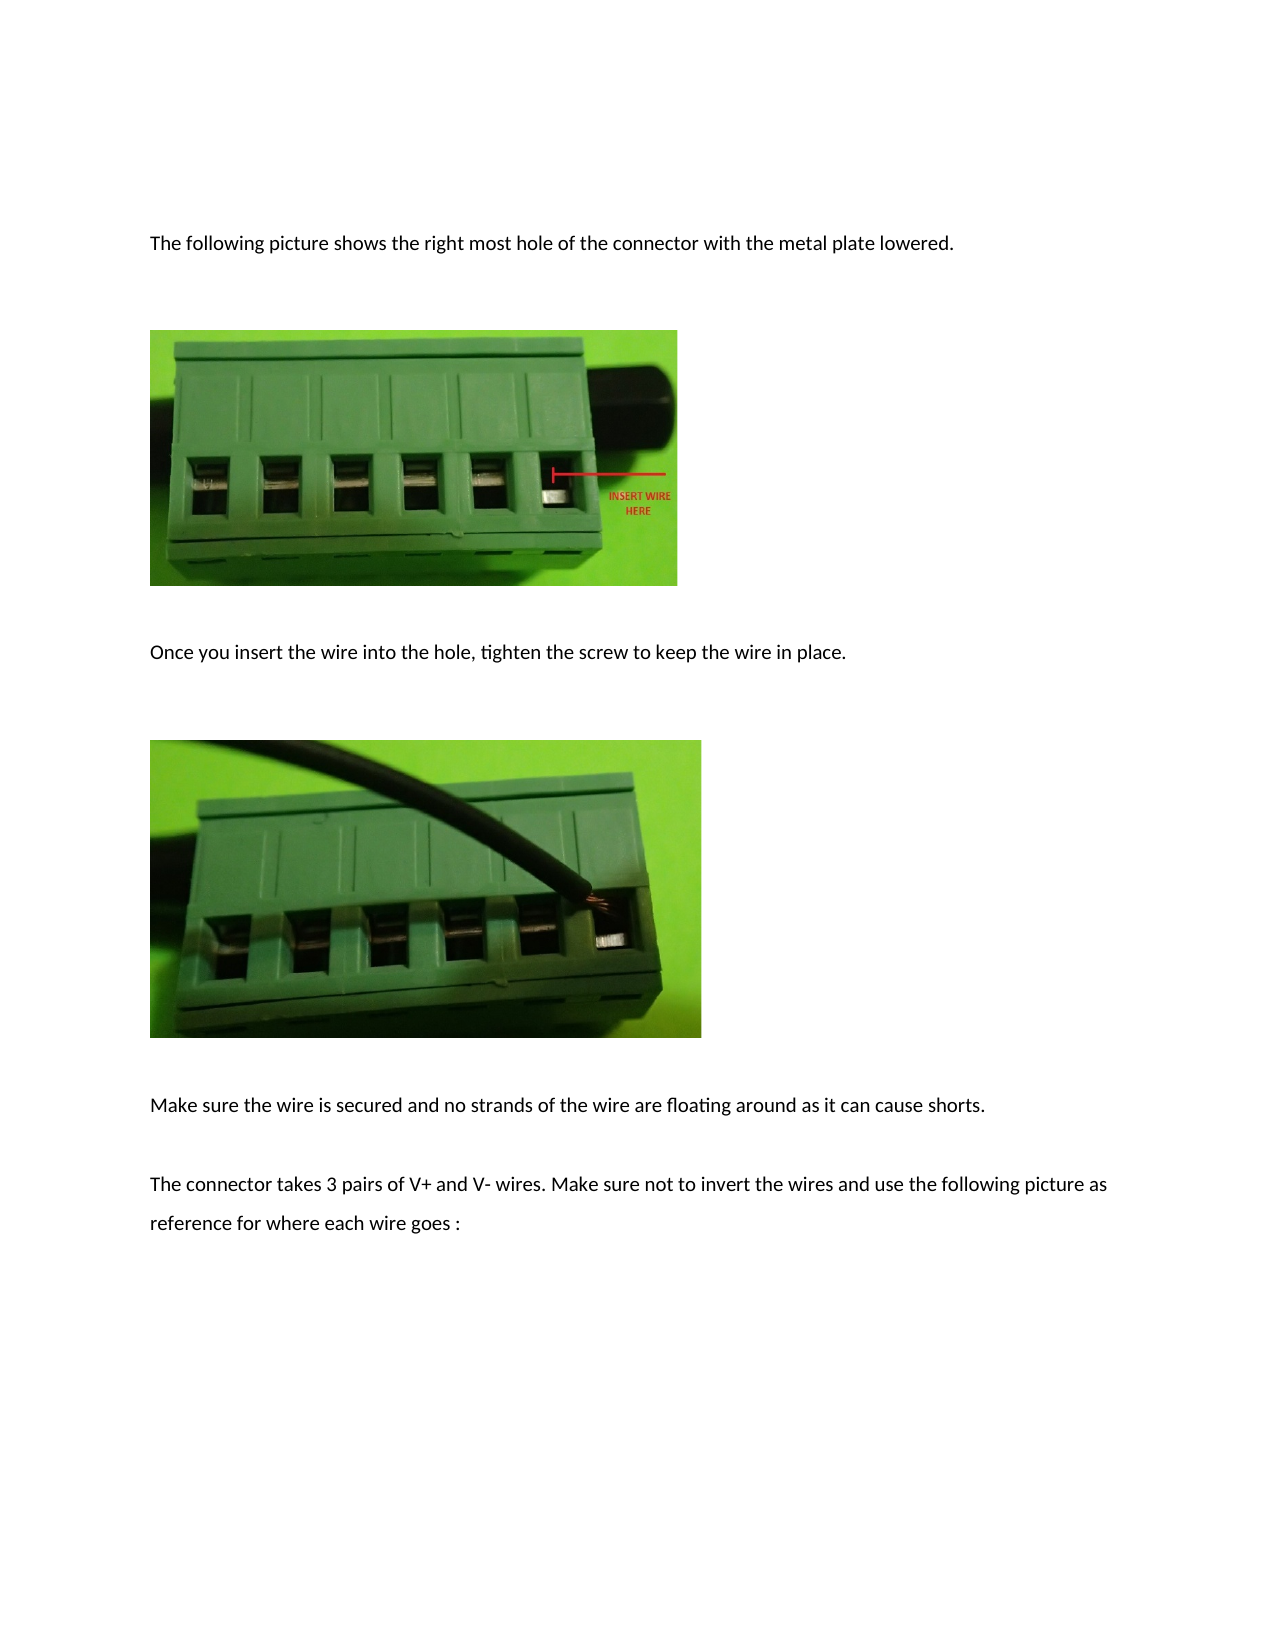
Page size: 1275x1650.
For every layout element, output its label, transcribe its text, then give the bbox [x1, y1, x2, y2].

text Make sure the wire is secured and no strands of the wire are floating around as it can cause shorts. [150, 1092, 1125, 1117]
text The connector takes 3 pairs of V+ and V- wires. Make sure not to invert the wires and use the following picture as reference for where each wire goes : [150, 1172, 1125, 1235]
text Once you insert the wire into the hole, tighten the screw to keep the wire in place. [150, 639, 1125, 665]
text The following picture shows the right most hole of the connector with the metal plate lowered. [150, 230, 1125, 255]
